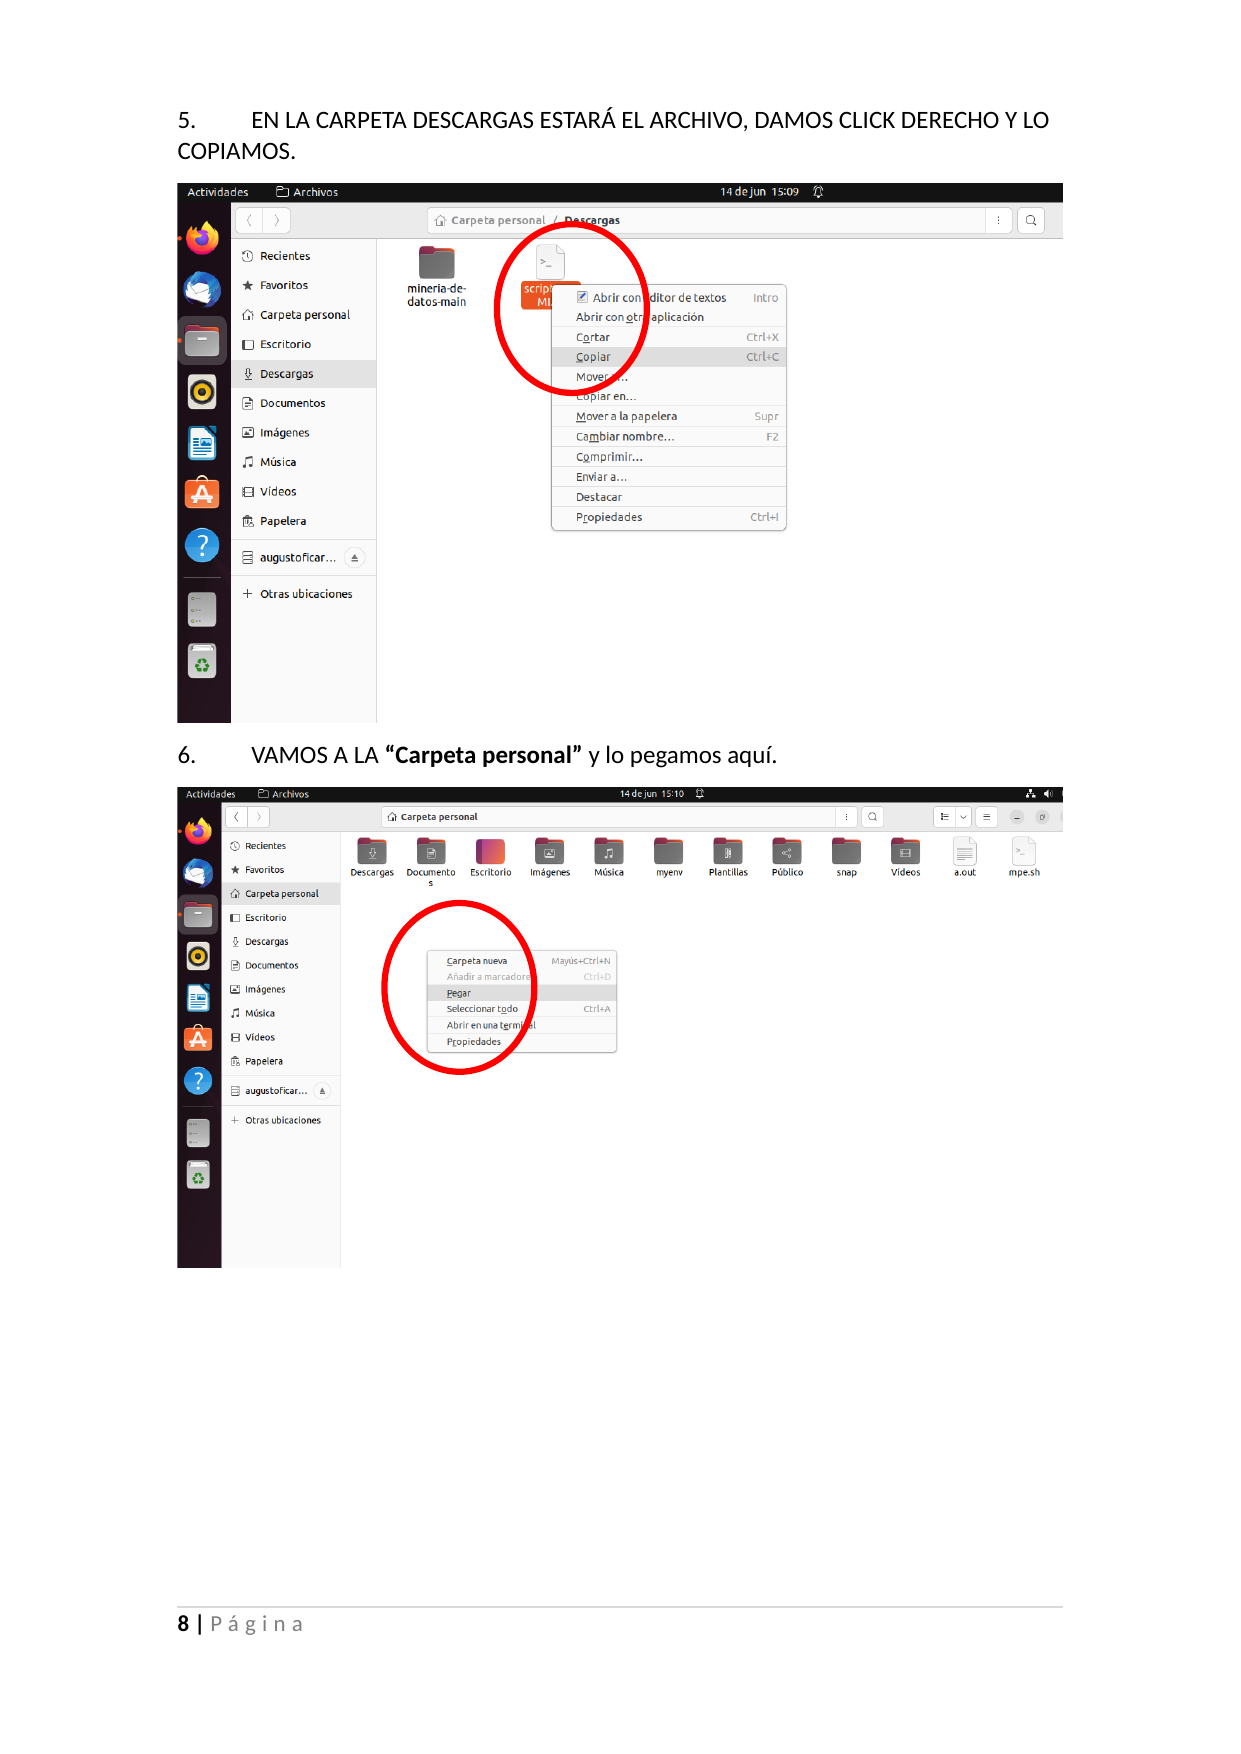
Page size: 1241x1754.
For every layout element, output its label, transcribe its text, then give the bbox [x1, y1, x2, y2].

list VAMOS A LA “Carpeta personal” y lo pegamos aquí. [177, 740, 1063, 770]
list EN LA CARPETA DESCARGAS ESTARÁ EL ARCHIVO, DAMOS CLICK DERECHO Y LO COPIAMOS. [177, 104, 1063, 166]
